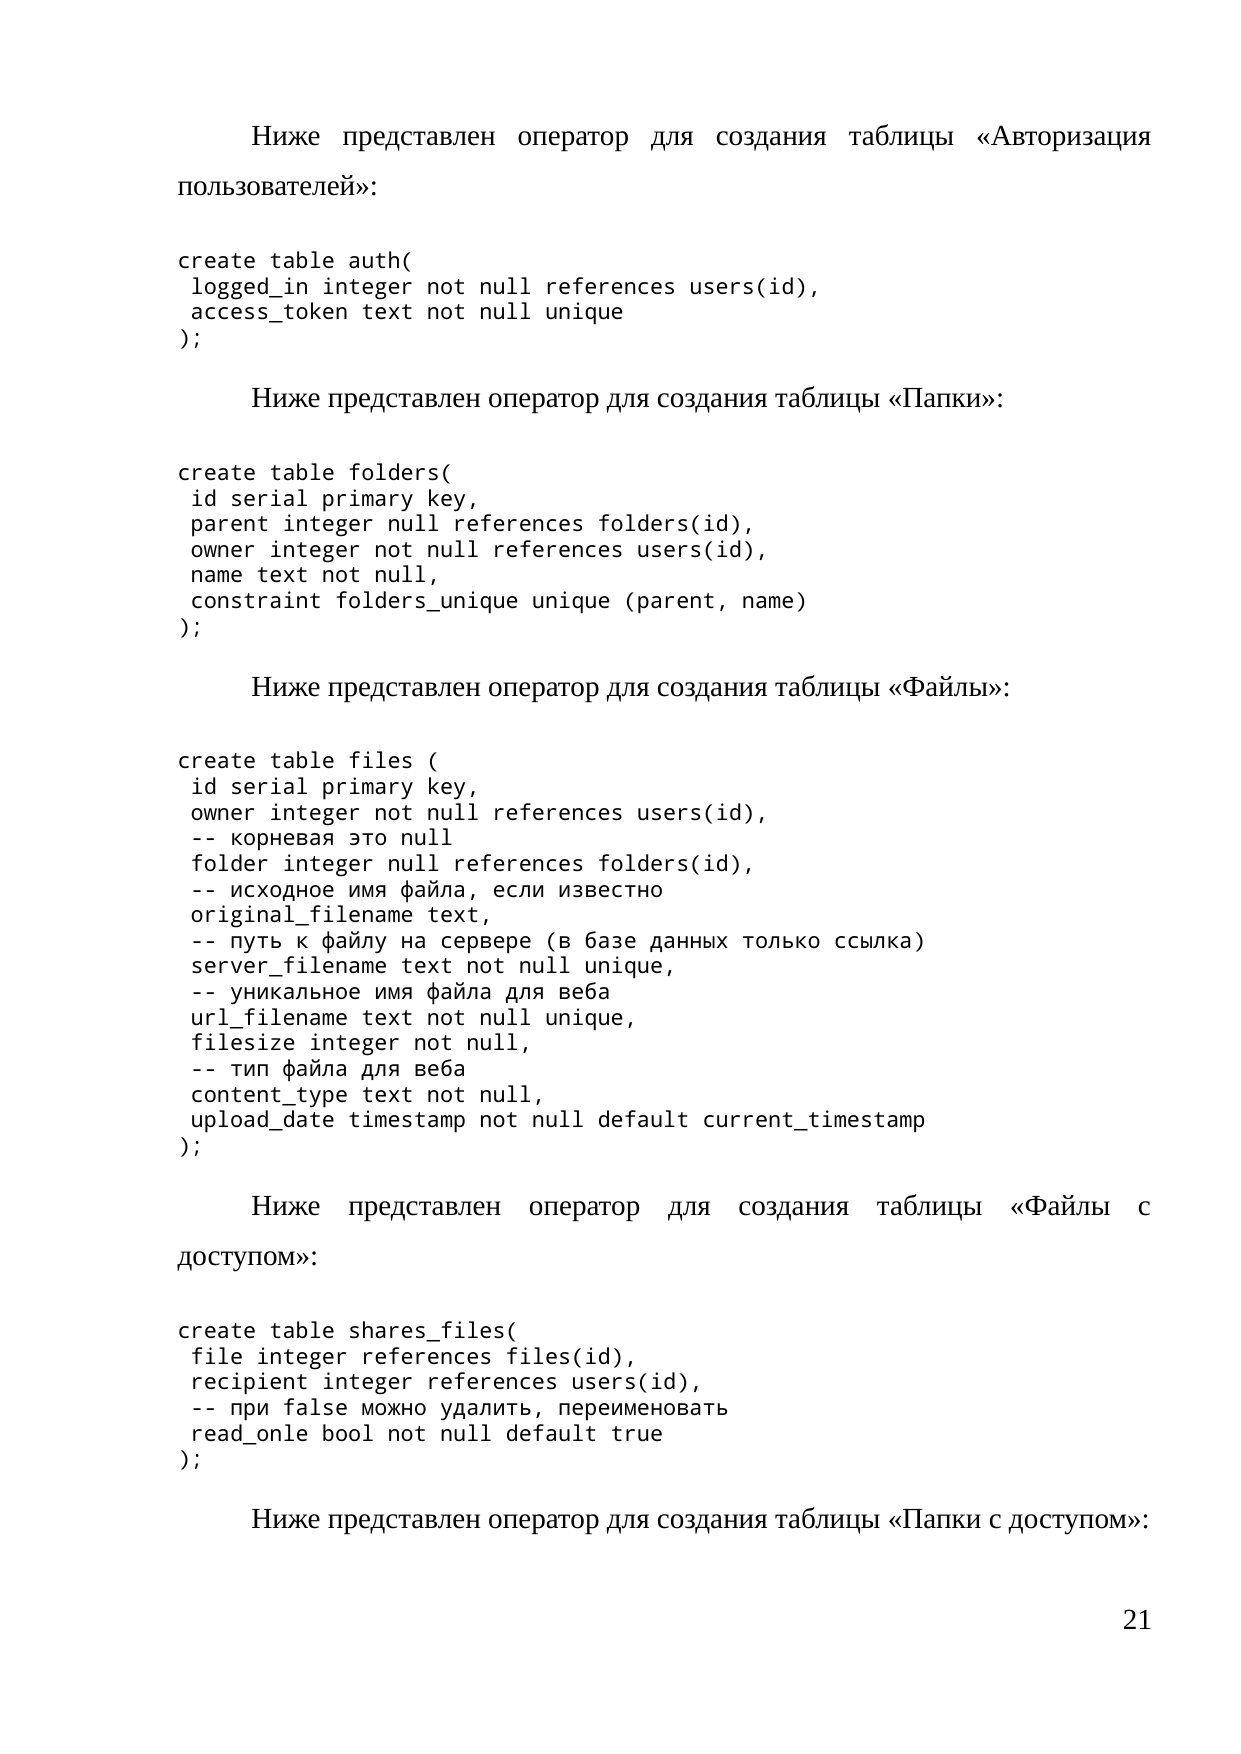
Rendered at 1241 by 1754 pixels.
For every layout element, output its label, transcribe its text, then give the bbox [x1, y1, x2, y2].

text owner integer not null references users(id), [177, 800, 1152, 826]
text create table folders( [177, 460, 1152, 486]
text ); [177, 614, 1152, 639]
text Ниже представлен оператор для создания таблицы «Файлы с доступом»: [177, 1188, 1152, 1272]
text file integer references files(id), [177, 1344, 1152, 1369]
text create table files ( [177, 749, 1152, 774]
text -- путь к файлу на сервере (в базе данных только ссылка) [177, 928, 1152, 954]
text -- корневая это null [177, 826, 1152, 851]
text read_onle bool not null default true [177, 1421, 1152, 1446]
text original_filename text, [177, 902, 1152, 928]
text name text not null, [177, 562, 1152, 588]
text create table auth( [177, 248, 1152, 274]
text parent integer null references folders(id), [177, 511, 1152, 537]
text -- тип файла для веба [177, 1056, 1152, 1082]
text ); [177, 1446, 1152, 1472]
text Ниже представлен оператор для создания таблицы «Папки»: [177, 380, 1152, 414]
text recipient integer references users(id), [177, 1369, 1152, 1395]
text id serial primary key, [177, 774, 1152, 800]
text Ниже представлен оператор для создания таблицы «Папки с доступом»: [177, 1501, 1152, 1535]
text folder integer null references folders(id), [177, 851, 1152, 877]
text content_type text not null, [177, 1082, 1152, 1107]
text logged_in integer not null references users(id), [177, 274, 1152, 299]
text server_filename text not null unique, [177, 954, 1152, 979]
text constraint folders_unique unique (parent, name) [177, 588, 1152, 614]
text create table shares_files( [177, 1318, 1152, 1344]
text -- уникальное имя файла для веба [177, 979, 1152, 1005]
text -- исходное имя файла, если известно [177, 877, 1152, 902]
text Ниже представлен оператор для создания таблицы «Файлы»: [177, 669, 1152, 702]
text owner integer not null references users(id), [177, 537, 1152, 562]
text ); [177, 1133, 1152, 1159]
text ); [177, 325, 1152, 351]
text Ниже представлен оператор для создания таблицы «Авторизация пользователей»: [177, 118, 1152, 202]
text filesize integer not null, [177, 1031, 1152, 1056]
text access_token text not null unique [177, 299, 1152, 325]
text -- при false можно удалить, переименовать [177, 1395, 1152, 1421]
text upload_date timestamp not null default current_timestamp [177, 1107, 1152, 1133]
text id serial primary key, [177, 486, 1152, 511]
text url_filename text not null unique, [177, 1005, 1152, 1031]
